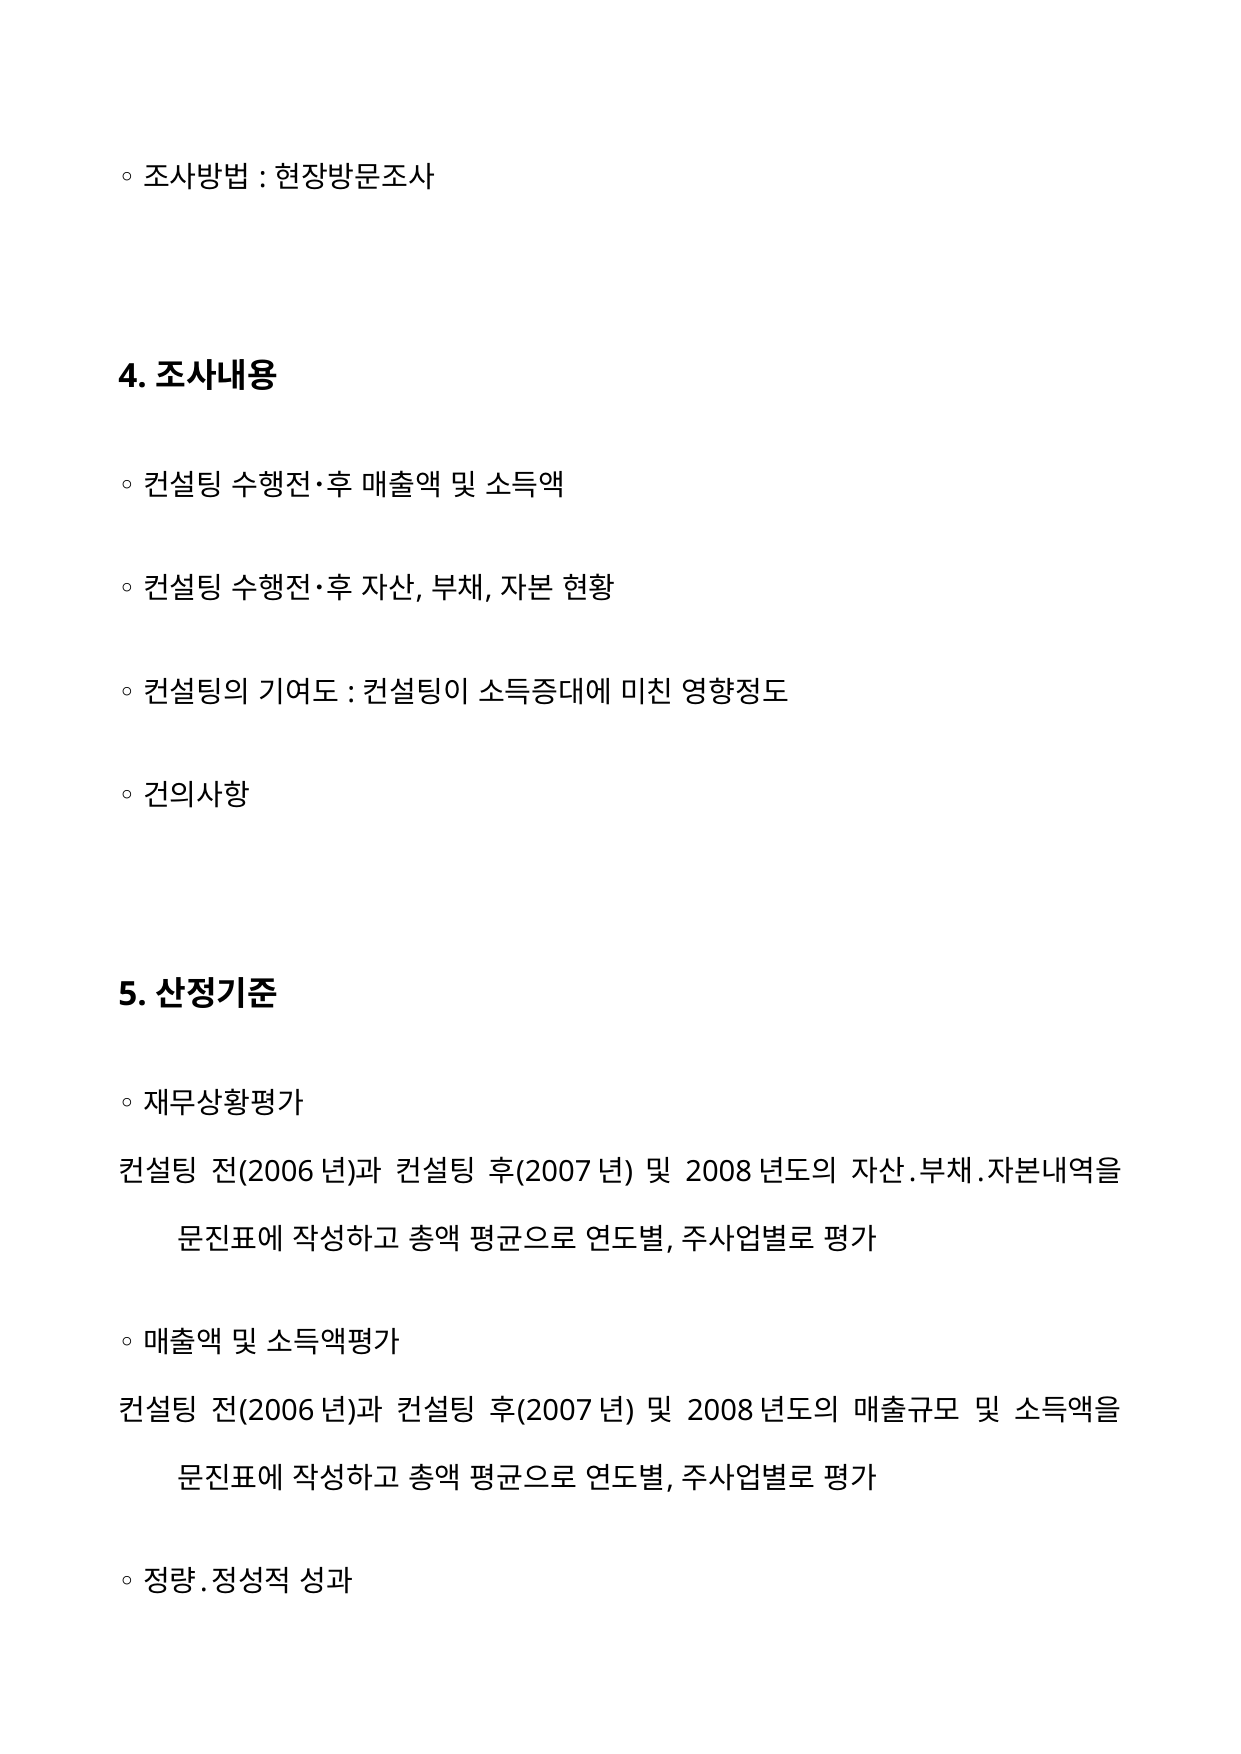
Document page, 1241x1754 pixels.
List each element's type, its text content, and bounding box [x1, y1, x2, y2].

text 컨설팅 전(2006년)과 컨설팅 후(2007년) 및 2008년도의 자산․부채․자본내역을 문진표에 작성하고 총액 평균으로 연도별, 주사업별로 평가 [118, 1147, 1122, 1258]
text 컨설팅 전(2006년)과 컨설팅 후(2007년) 및 2008년도의 매출규모 및 소득액을 문진표에 작성하고 총액 평균으로 연도별, 주사업별로 평가 [118, 1386, 1122, 1497]
text 5. 산정기준 [118, 967, 1122, 1015]
text ◦ 컨설팅 수행전･후 자산, 부채, 자본 현황 [118, 565, 1122, 607]
text ◦ 컨설팅의 기여도 : 컨설팅이 소득증대에 미친 영향정도 [118, 668, 1122, 711]
text ◦ 정량․정성적 성과 [118, 1558, 1122, 1600]
text ◦ 매출액 및 소득액평가 [118, 1319, 1122, 1361]
text ◦ 재무상황평가 [118, 1080, 1122, 1122]
text ◦ 컨설팅 수행전･후 매출액 및 소득액 [118, 462, 1122, 504]
text ◦ 건의사항 [118, 772, 1122, 814]
text 4. 조사내용 [118, 348, 1122, 397]
text ◦ 조사방법 : 현장방문조사 [118, 154, 1122, 196]
